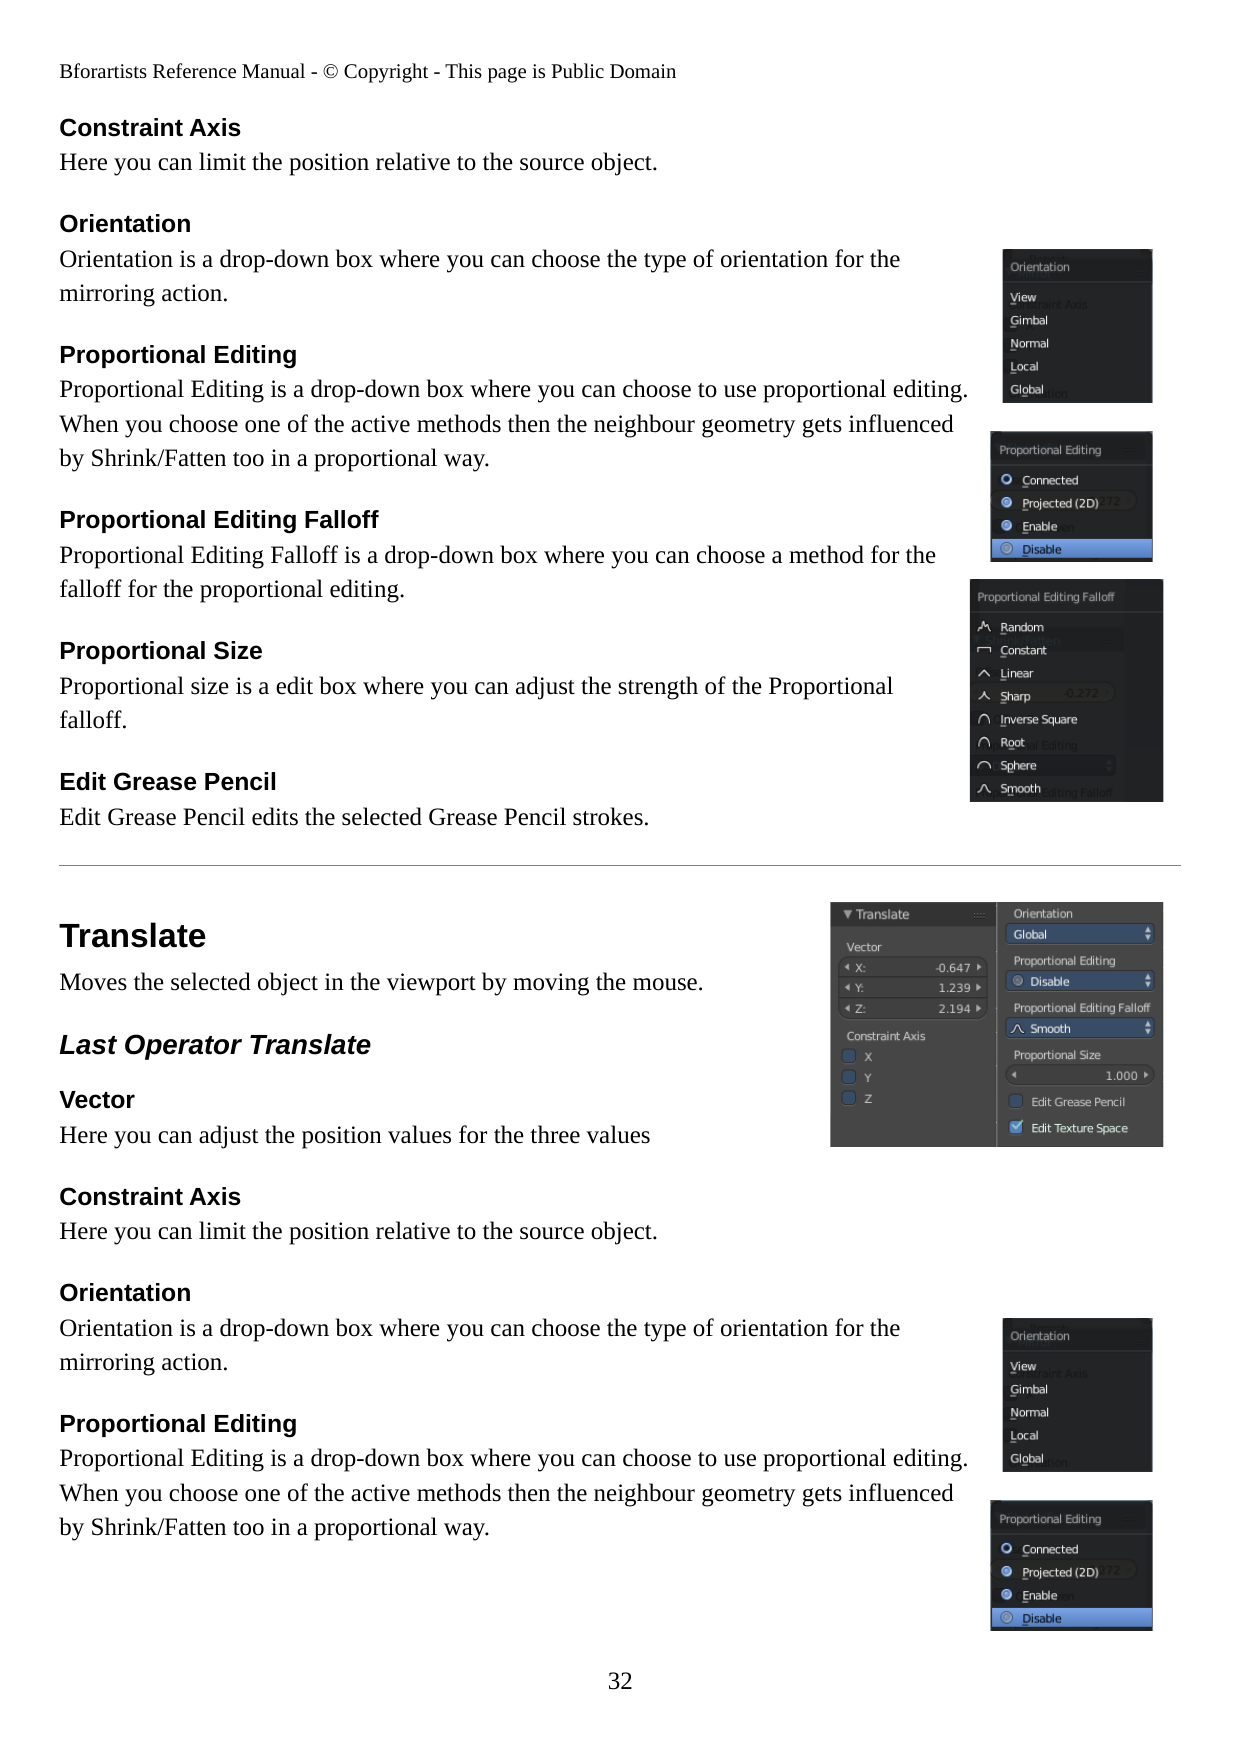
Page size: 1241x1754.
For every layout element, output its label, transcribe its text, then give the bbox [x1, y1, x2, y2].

subtitle [1153, 505, 1181, 534]
text Proportional Editing is a drop-down box where you can choose to use proportional editing. When you choose one of the active methods then the neighbour geometry gets influenced by Shrink/Fatten too in a proportional way. [59, 374, 1181, 472]
text Proportional Editing Falloff is a drop-down box where you can choose a method for the falloff for the proportional editing. [59, 540, 1181, 603]
picture [969, 579, 1164, 802]
subtitle Translate [59, 916, 830, 954]
subtitle [1164, 767, 1181, 795]
subtitle Proportional Size [59, 636, 969, 664]
picture [1002, 1318, 1153, 1472]
subtitle Proportional Editing [59, 1409, 1002, 1437]
subtitle Vector [59, 1085, 830, 1114]
subtitle [1164, 916, 1181, 954]
text Proportional size is a edit box where you can adjust the strength of the Proportional falloff. [59, 671, 969, 734]
subtitle Orientation [59, 1278, 1181, 1306]
subtitle Last Operator Translate [59, 1028, 830, 1060]
picture [1002, 249, 1153, 403]
subtitle Proportional Editing Falloff [59, 505, 990, 534]
text Here you can limit the position relative to the source object. [59, 1216, 1181, 1245]
text Orientation is a drop-down box where you can choose the type of orientation for the mirroring action. [59, 1313, 1181, 1376]
subtitle [1164, 636, 1181, 664]
subtitle Orientation [59, 209, 1181, 237]
text Orientation is a drop-down box where you can choose the type of orientation for the mirroring action. [59, 244, 1181, 307]
subtitle Constraint Axis [59, 1182, 1181, 1210]
text Edit Grease Pencil edits the selected Grease Pencil strokes. [59, 802, 1181, 830]
subtitle [1164, 1085, 1181, 1114]
picture [990, 431, 1153, 562]
text Proportional Editing is a drop-down box where you can choose to use proportional editing. When you choose one of the active methods then the neighbour geometry gets influenced by Shrink/Fatten too in a proportional way. [59, 1443, 1181, 1541]
subtitle [1164, 1028, 1181, 1060]
text Moves the selected object in the viewport by moving the mouse. [59, 967, 830, 996]
subtitle Edit Grease Pencil [59, 767, 969, 795]
subtitle Proportional Editing [59, 340, 1002, 368]
picture [990, 1500, 1153, 1631]
subtitle [1153, 340, 1181, 368]
subtitle [1153, 1409, 1181, 1437]
subtitle Constraint Axis [59, 113, 1181, 141]
text Here you can adjust the position values for the three values [59, 1120, 1181, 1149]
text Here you can limit the position relative to the source object. [59, 147, 1181, 176]
picture [830, 902, 1164, 1147]
